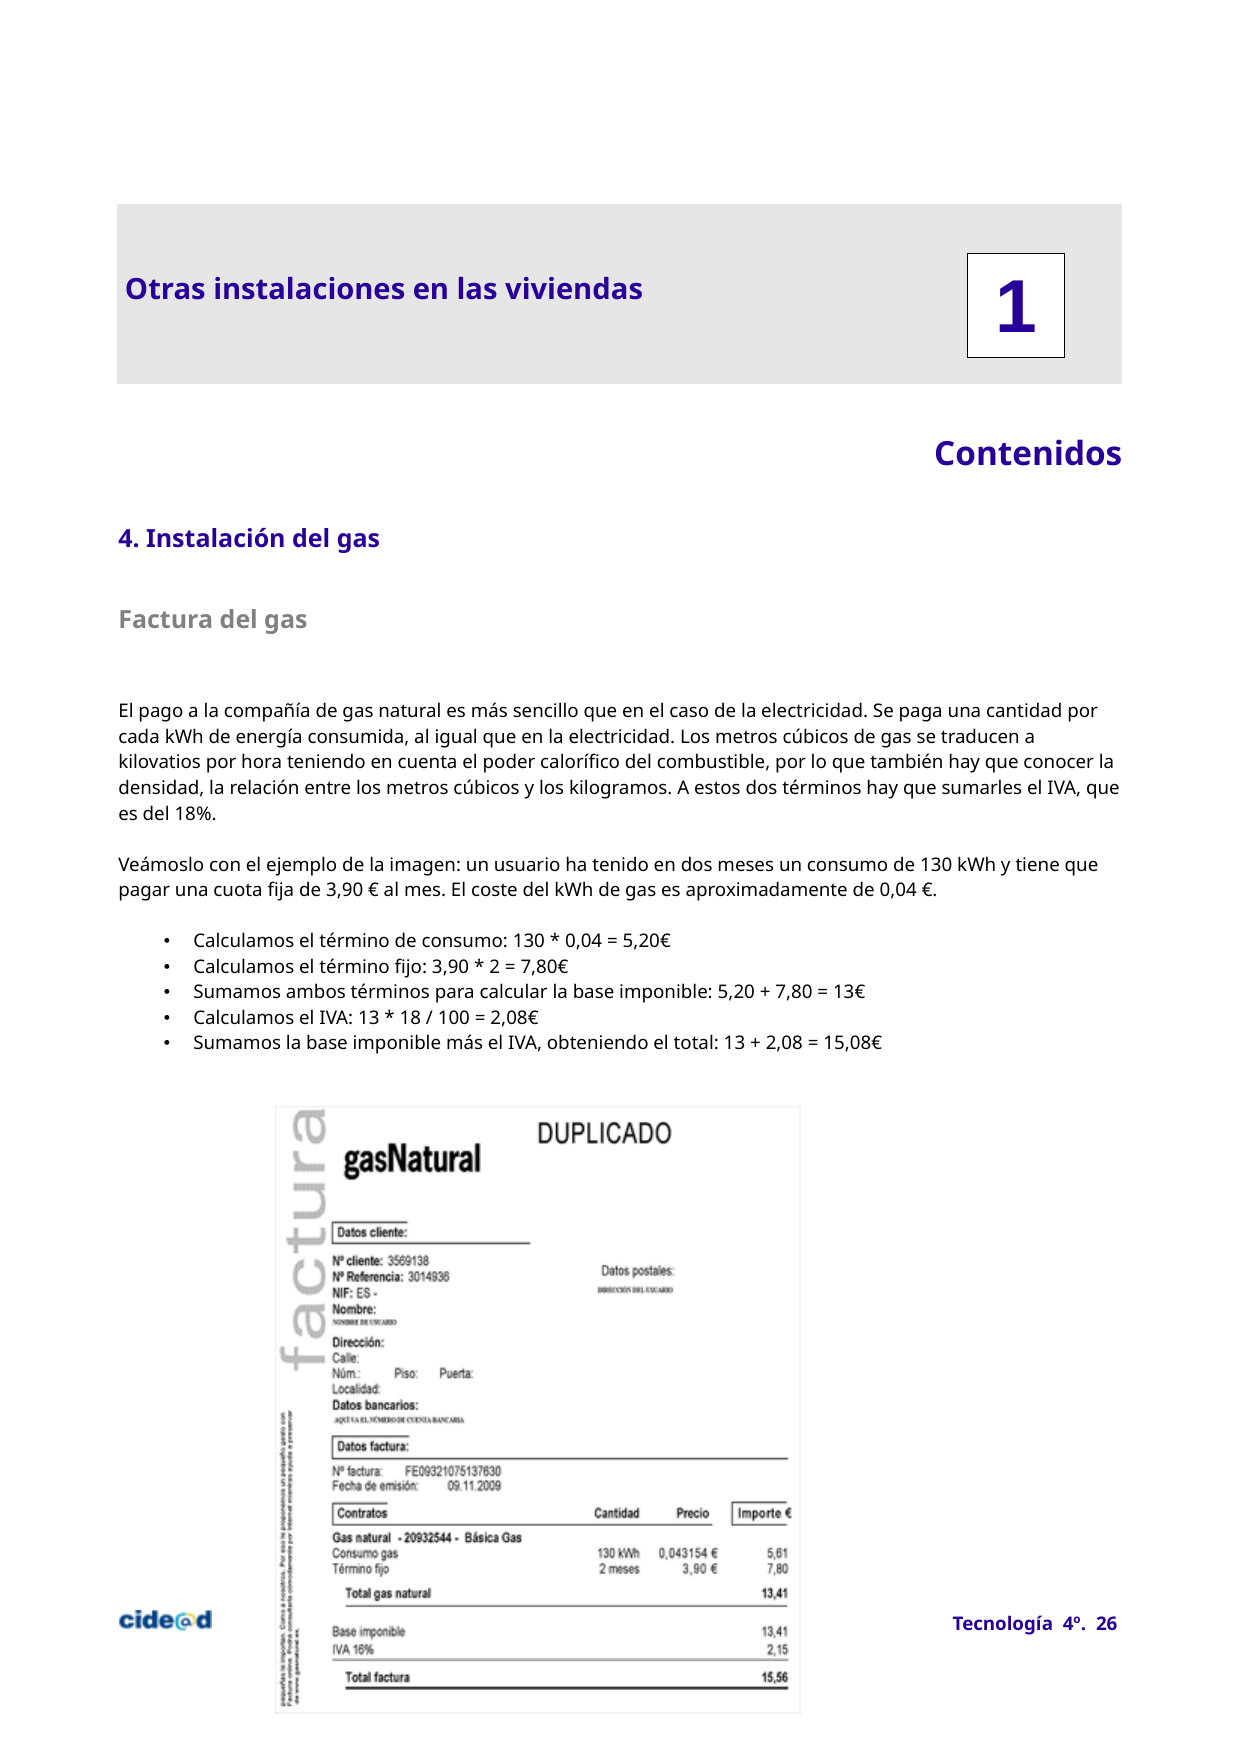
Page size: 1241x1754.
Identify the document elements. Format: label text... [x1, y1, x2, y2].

list Sumamos la base imponible más el IVA, obteniendo el total: 13 + 2,08 = 15,08€ [164, 1029, 1122, 1055]
text El pago a la compañía de gas natural es más sencillo que en el caso de la electricidad. Se paga una cantidad por cada kWh de energía consumida, al igual que en la electricidad. Los metros cúbicos de gas se traducen a kilovatios por hora teniendo en cuenta el poder calorífico del combustible, por lo que también hay que conocer la densidad, la relación entre los metros cúbicos y los kilogramos. A estos dos términos hay que sumarles el IVA, que es del 18%. Veámoslo con el ejemplo de la imagen: un usuario ha tenido en dos meses un consumo de 130 kWh y tiene que pagar una cuota fija de 3,90 € al mes. El coste del kWh de gas es aproximadamente de 0,04 €. [118, 698, 1122, 902]
picture [275, 1106, 801, 1714]
text 4. Instalación del gas [118, 521, 1122, 555]
text Factura del gas [118, 601, 1122, 635]
list Calculamos el término de consumo: 130 * 0,04 = 5,20€ [164, 927, 1122, 953]
list Sumamos ambos términos para calcular la base imponible: 5,20 + 7,80 = 13€ [164, 978, 1122, 1004]
list Calculamos el IVA: 13 * 18 / 100 = 2,08€ [164, 1004, 1122, 1029]
picture [118, 1610, 212, 1632]
text Contenidos [118, 430, 1122, 475]
table_header Otras instalaciones en las viviendas [117, 204, 1122, 384]
list Calculamos el término fijo: 3,90 * 2 = 7,80€ [164, 953, 1122, 978]
